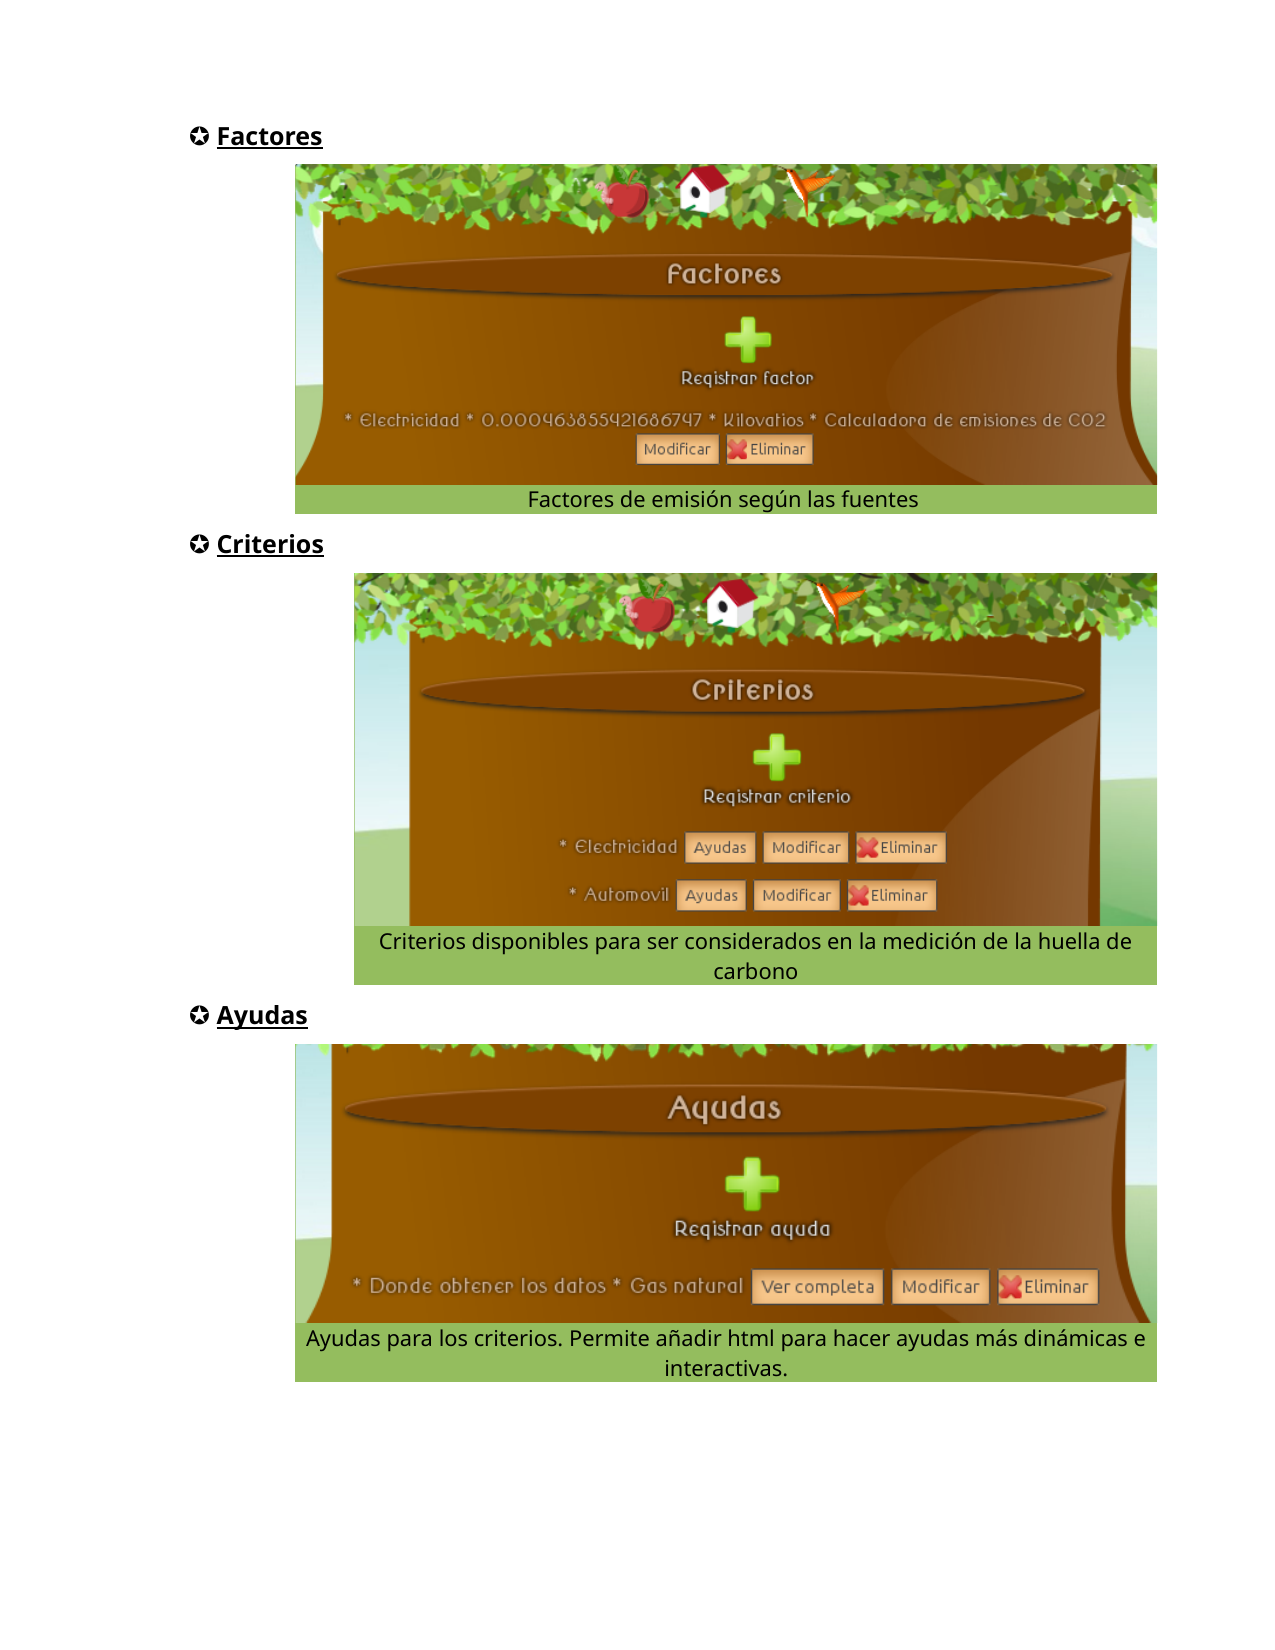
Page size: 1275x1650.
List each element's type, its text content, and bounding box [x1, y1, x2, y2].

text Ayudas para los criterios. Permite añadir html para hacer ayudas más dinámicas e interactivas. [295, 1323, 1157, 1382]
text Criterios disponibles para ser considerados en la medición de la huella de carbono [354, 926, 1157, 985]
subtitle ✪ Ayudas [189, 998, 1157, 1032]
picture [295, 164, 1158, 485]
text Factores de emisión según las fuentes [295, 485, 1157, 514]
picture [354, 573, 1158, 926]
picture [295, 1044, 1158, 1323]
subtitle ✪ Criterios [189, 527, 1157, 561]
subtitle ✪ Factores [189, 118, 1157, 152]
